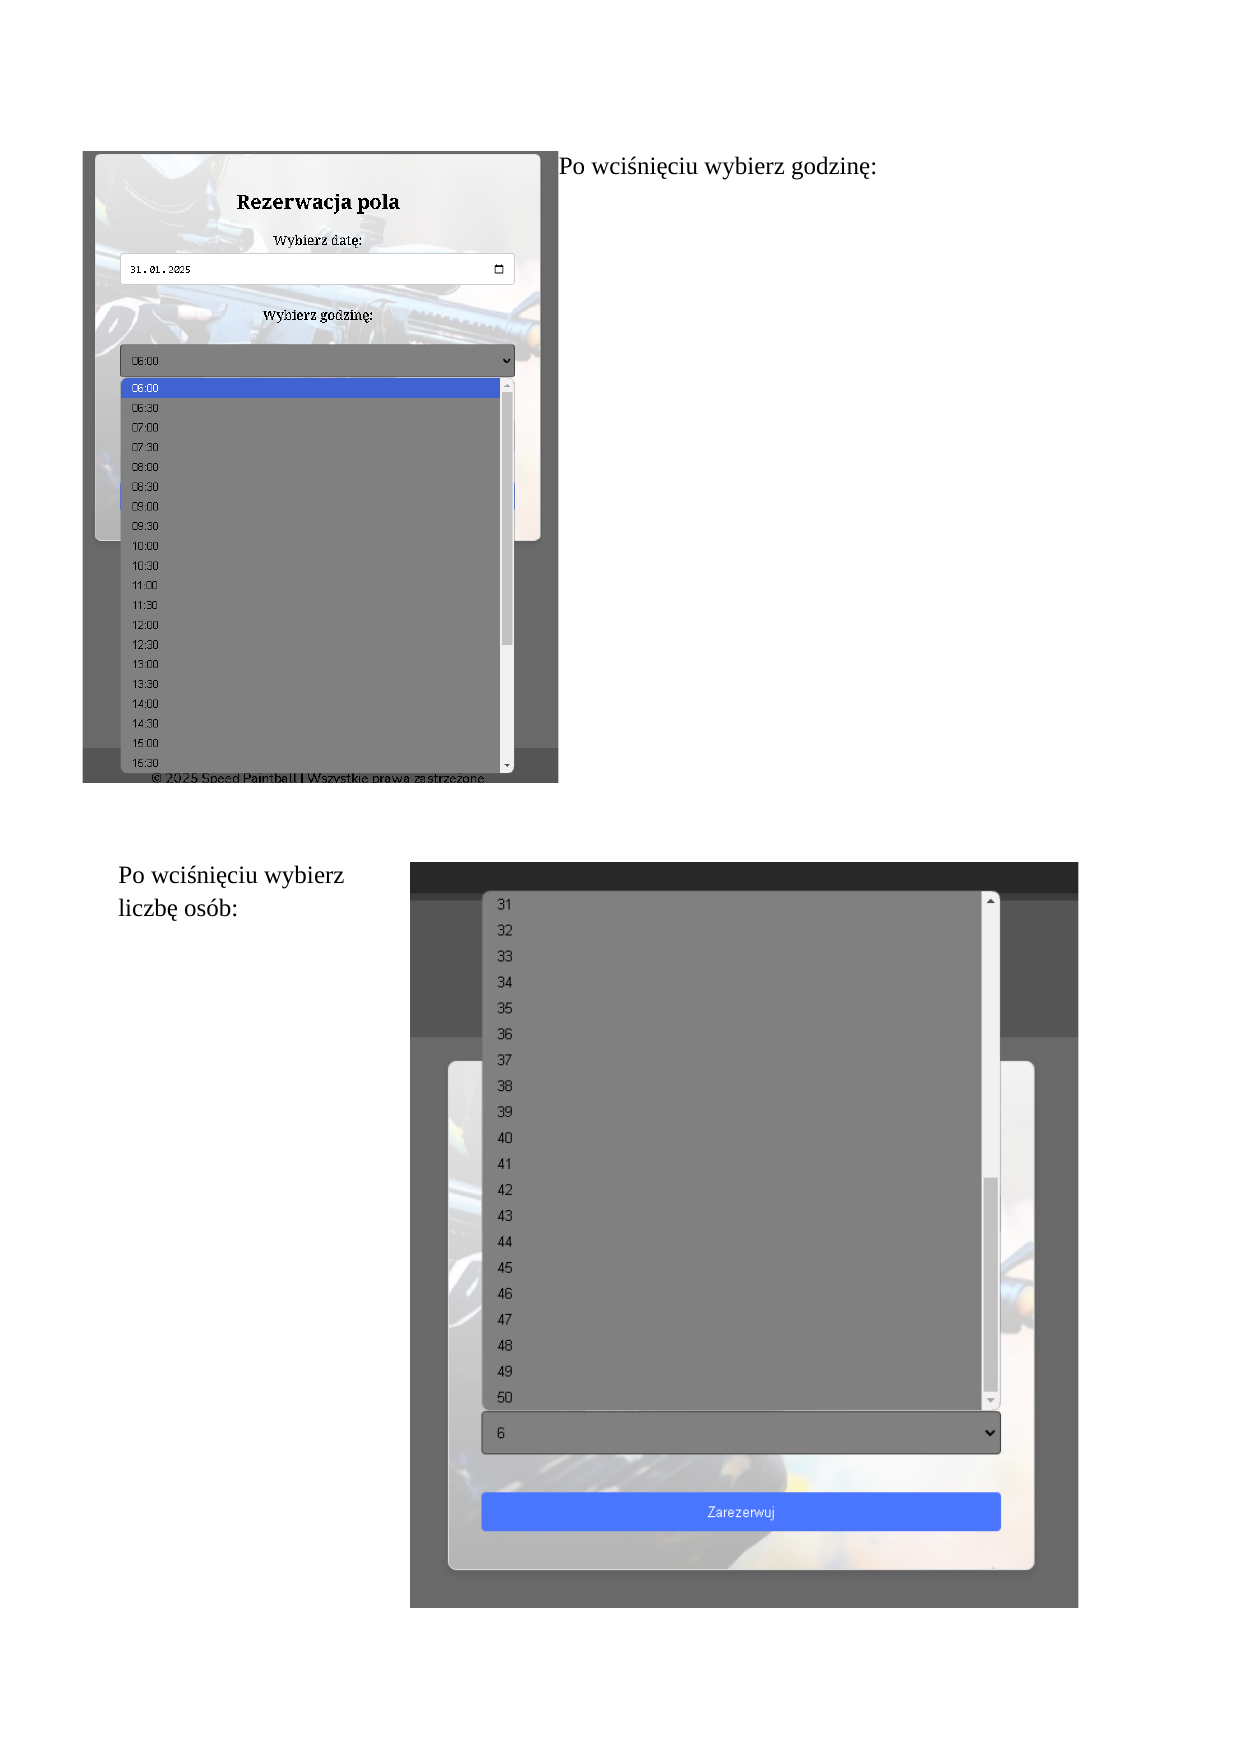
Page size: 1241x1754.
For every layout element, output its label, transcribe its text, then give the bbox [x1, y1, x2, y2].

picture [82, 151, 559, 783]
picture [410, 862, 1079, 1608]
text Po wciśnięciu wybierz godzinę: [118, 118, 1122, 180]
text Po wciśnięciu wybierz liczbę osób: [118, 861, 1122, 988]
